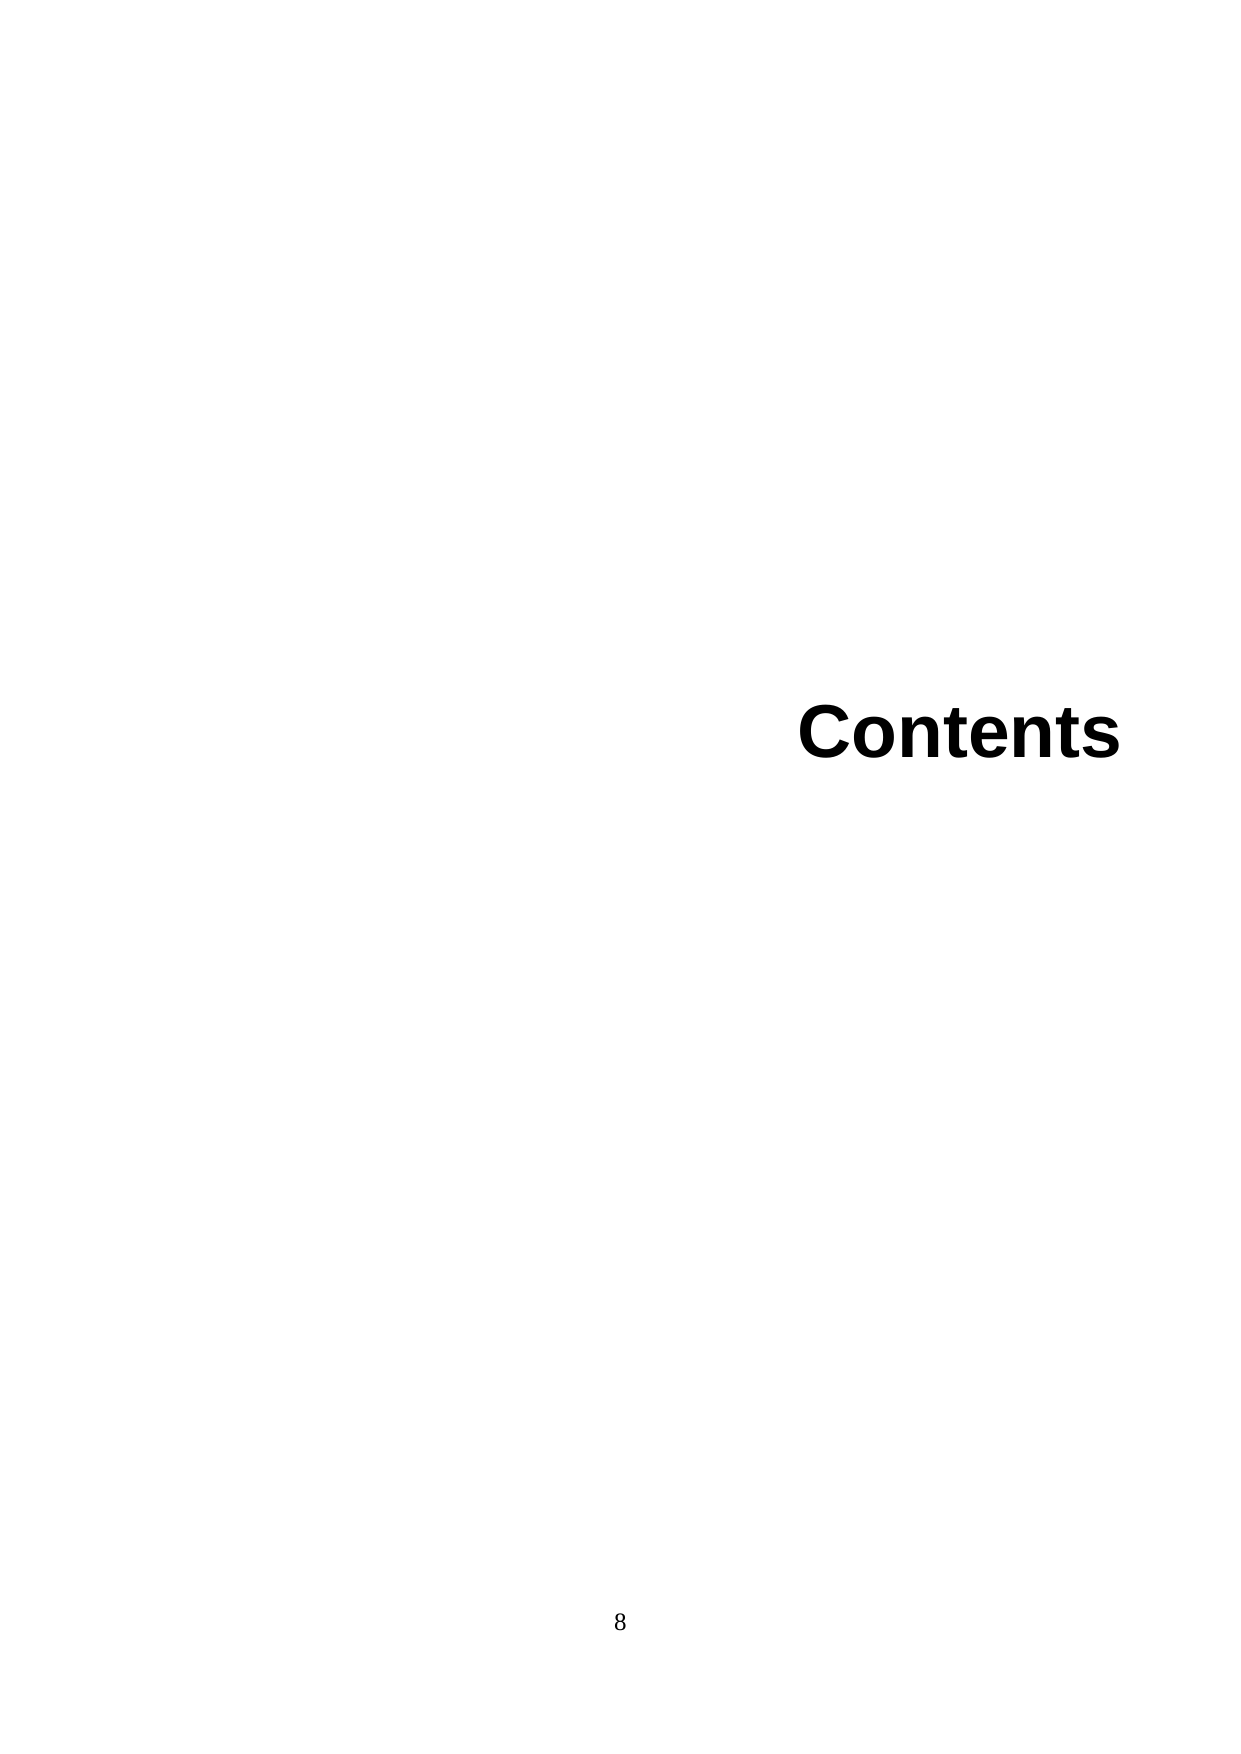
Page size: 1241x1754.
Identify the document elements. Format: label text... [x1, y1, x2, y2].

text Contents [118, 687, 1122, 773]
